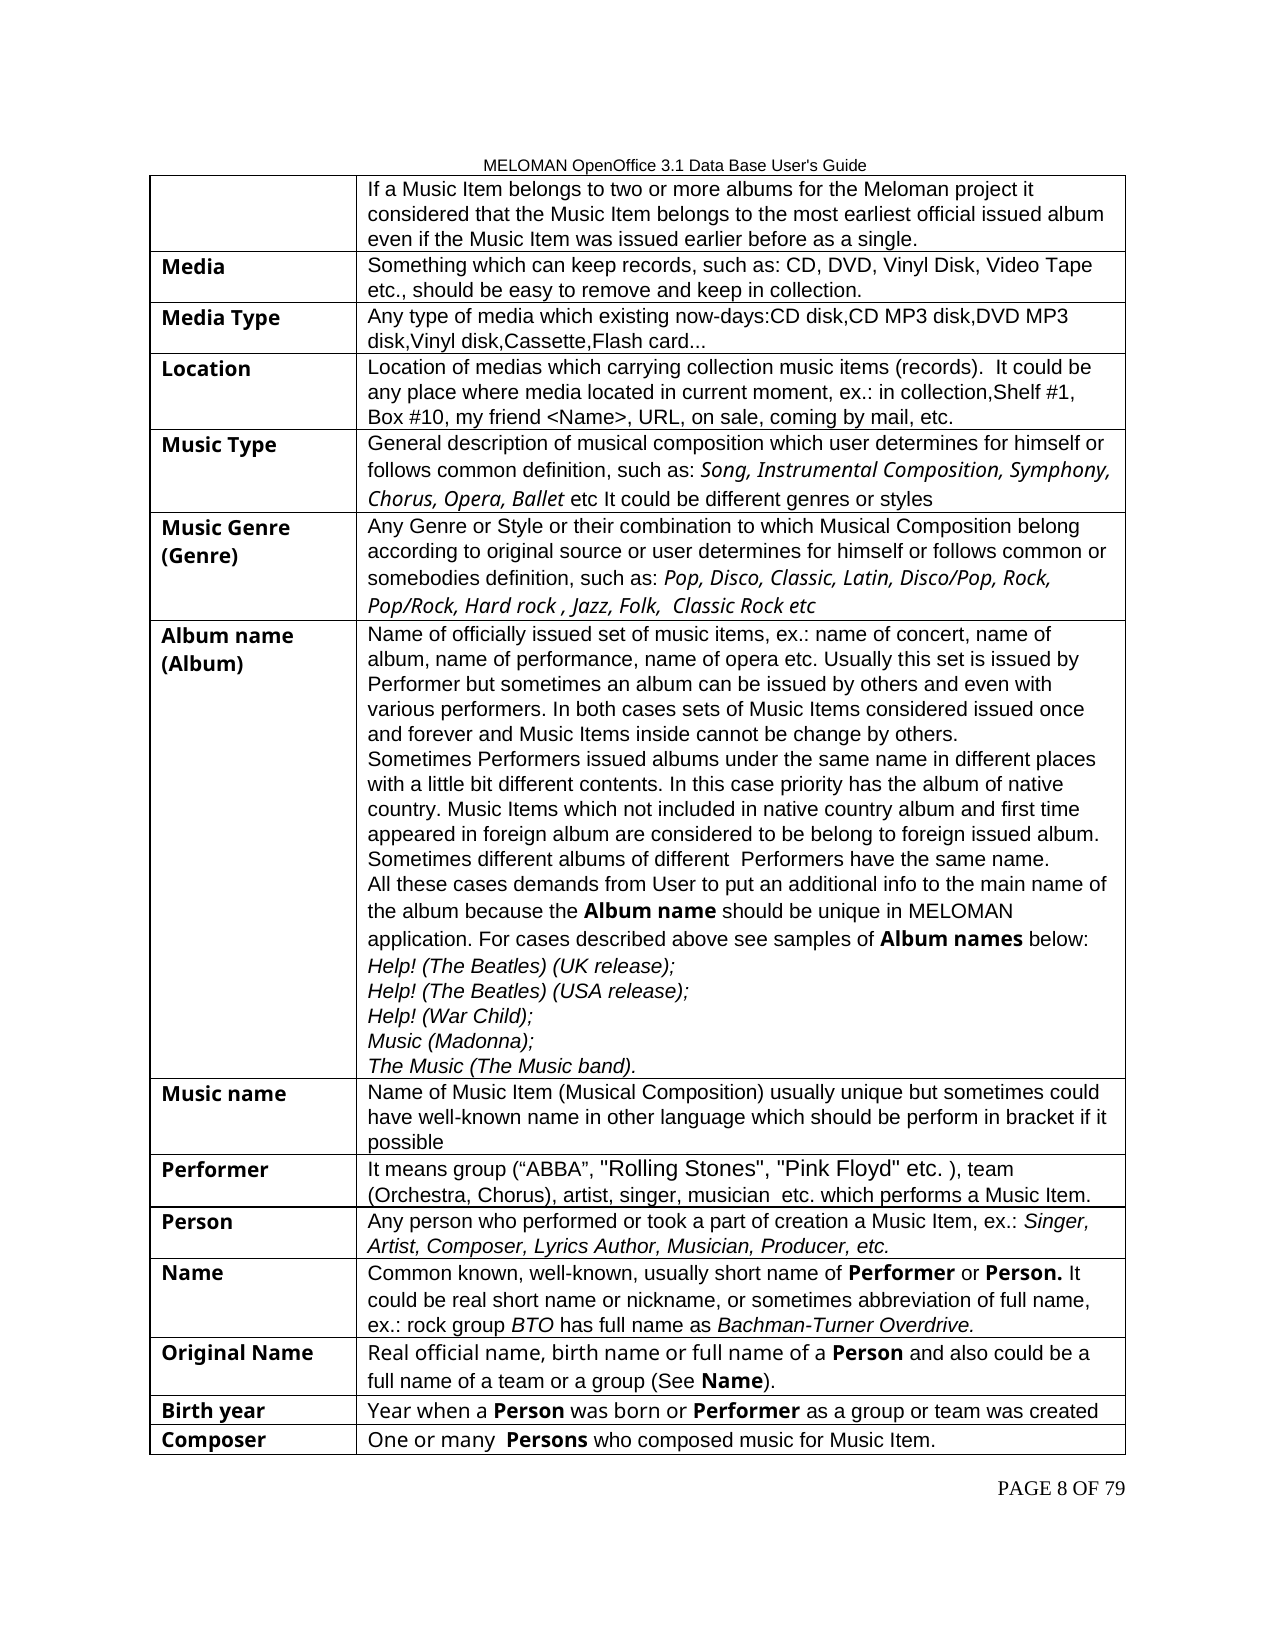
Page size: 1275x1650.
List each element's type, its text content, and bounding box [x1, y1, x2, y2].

table_cell Name [151, 1259, 356, 1337]
table_cell Common known, well-known, usually short name of Performer or Person. It could be real short name or nickname, or sometimes abbreviation of full name, ex.: rock group BTO has full name as Bachman-Turner Overdrive. [357, 1259, 1125, 1337]
table_cell Original Name [151, 1338, 356, 1395]
table_cell Birth year [151, 1396, 356, 1424]
table_cell Something which can keep records, such as: CD, DVD, Vinyl Disk, Video Tape etc., should be easy to remove and keep in collection. [357, 252, 1125, 302]
table_cell Year when a Person was born or Performer as a group or team was created [357, 1396, 1125, 1424]
table_cell Composer [151, 1425, 356, 1454]
table_cell Name of Music Item (Musical Composition) usually unique but sometimes could have well-known name in other language which should be perform in bracket if it possible [357, 1079, 1125, 1154]
table_cell If a Music Item belongs to two or more albums for the Meloman project it considered that the Music Item belongs to the most earliest official issued album even if the Music Item was issued earlier before as a single. [357, 176, 1125, 251]
table_cell [151, 176, 356, 251]
table_cell Name of officially issued set of music items, ex.: name of concert, name of album, name of performance, name of opera etc. Usually this set is issued by Performer but sometimes an album can be issued by others and even with various performers. In both cases sets of Music Items considered issued once and forever and Music Items inside cannot be change by others. Sometimes Performers issued albums under the same name in different places with a little bit different contents. In this case priority has the album of native country. Music Items which not included in native country album and first time appeared in foreign album are considered to be belong to foreign issued album. Sometimes different albums of different Performers have the same name. All these cases demands from User to put an additional info to the main name of the album because the Album name should be unique in MELOMAN application. For cases described above see samples of Album names below: Help! (The Beatles) (UK release); Help! (The Beatles) (USA release); Help! (War Child); Music (Madonna); The Music (The Music band). [357, 621, 1125, 1078]
table_cell Real official name, birth name or full name of a Person and also could be a full name of a team or a group (See Name). [357, 1338, 1125, 1395]
table_cell Location of medias which carrying collection music items (records). It could be any place where media located in current moment, ex.: in collection,Shelf #1, Box #10, my friend <Name>, URL, on sale, coming by mail, etc. [357, 354, 1125, 429]
table_cell It means group (“ABBA”, "Rolling Stones", "Pink Floyd" etc. ), team (Orchestra, Chorus), artist, singer, musician etc. which performs a Music Item. [357, 1155, 1125, 1206]
table_cell Location [151, 354, 356, 429]
table_cell Performer [151, 1155, 356, 1206]
table_cell Music Type [151, 430, 356, 512]
table_cell Media Type [151, 303, 356, 353]
table_cell Media [151, 252, 356, 302]
table_cell One or many Persons who composed music for Music Item. [357, 1425, 1125, 1454]
table_cell Any type of media which existing now-days:CD disk,CD MP3 disk,DVD MP3 disk,Vinyl disk,Cassette,Flash card... [357, 303, 1125, 353]
table_cell Any Genre or Style or their combination to which Musical Composition belong according to original source or user determines for himself or follows common or somebodies definition, such as: Pop, Disco, Classic, Latin, Disco/Pop, Rock, Pop/Rock, Hard rock , Jazz, Folk, Classic Rock etc [357, 513, 1125, 620]
table_cell Music name [151, 1079, 356, 1154]
table_cell General description of musical composition which user determines for himself or follows common definition, such as: Song, Instrumental Composition, Symphony, Chorus, Opera, Ballet etc It could be different genres or styles [357, 430, 1125, 512]
table_cell Person [151, 1208, 356, 1257]
table_cell Album name (Album) [151, 621, 356, 1078]
table_cell Any person who performed or took a part of creation a Music Item, ex.: Singer, Artist, Composer, Lyrics Author, Musician, Producer, etc. [357, 1208, 1125, 1257]
table_cell Music Genre (Genre) [151, 513, 356, 620]
